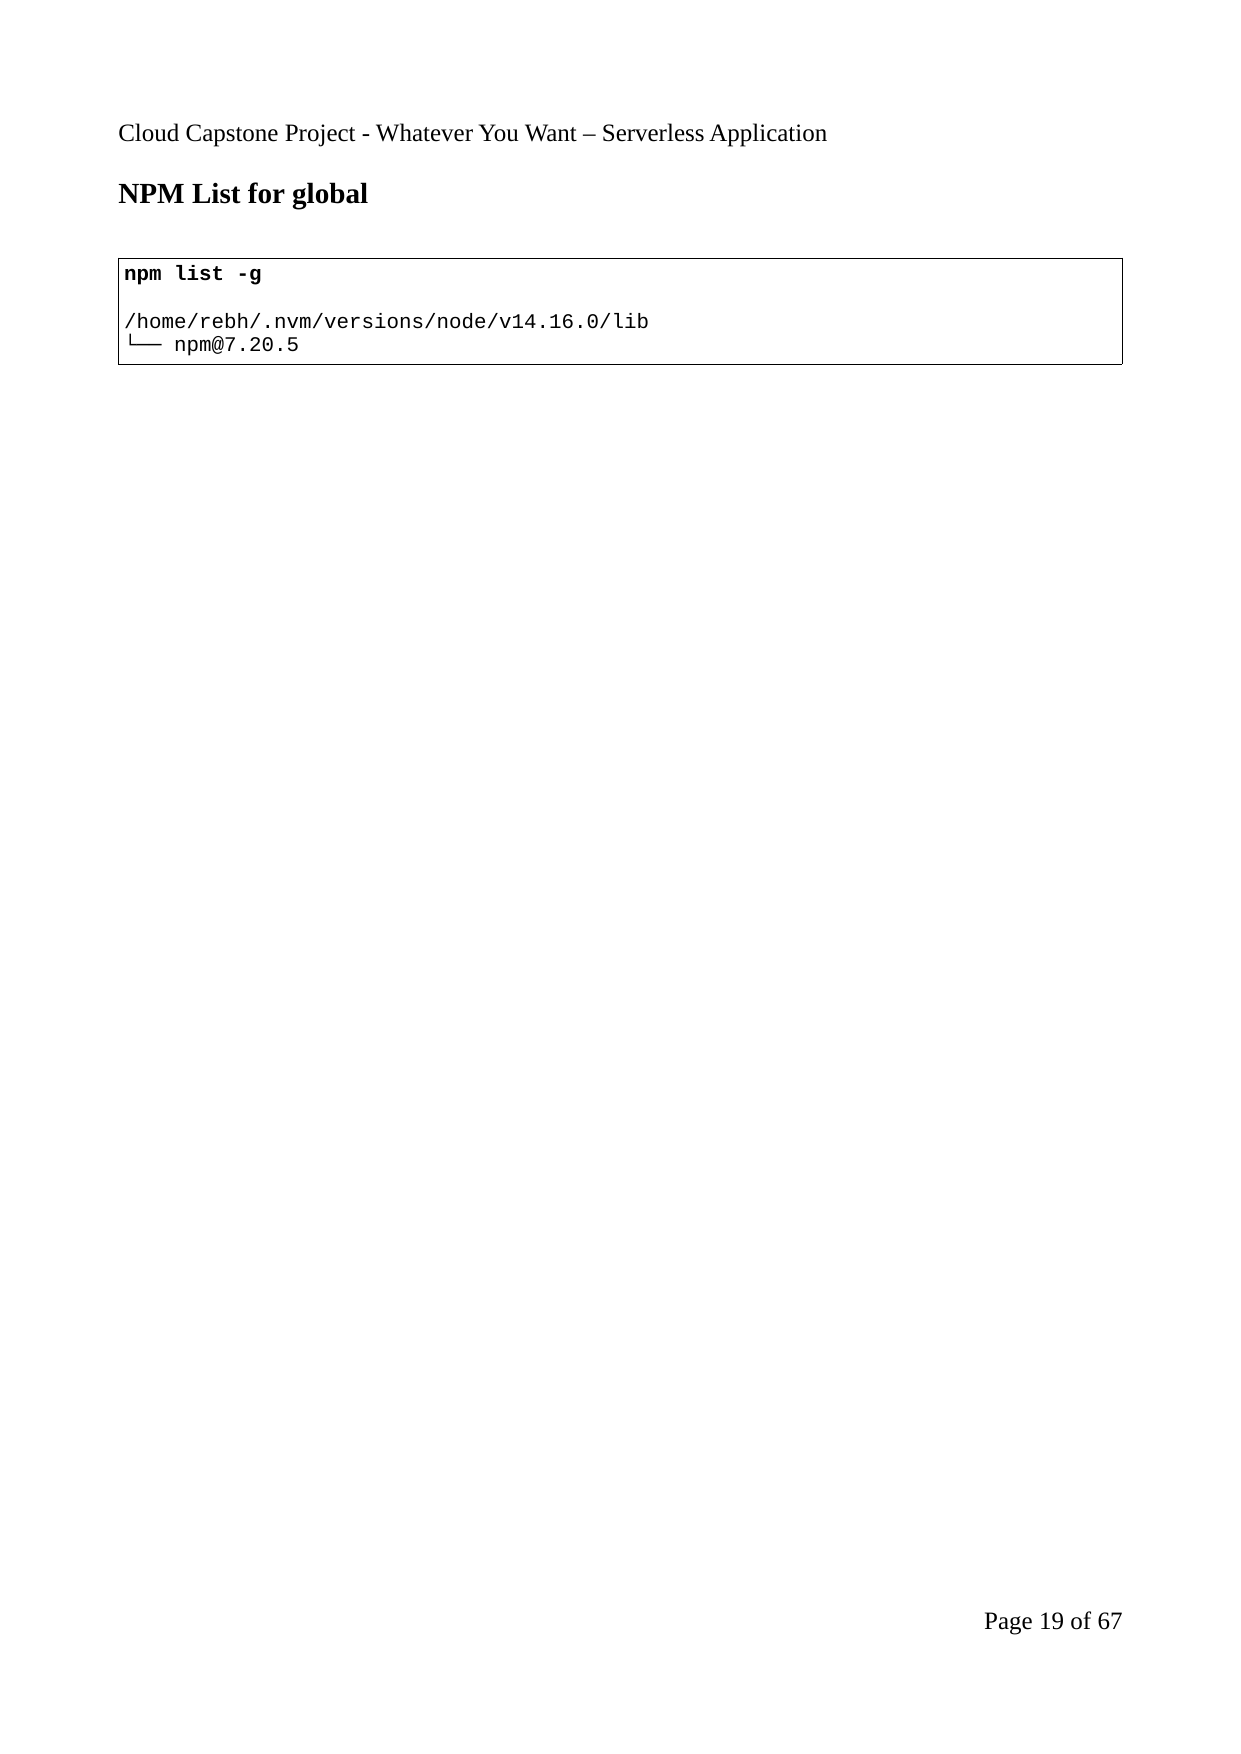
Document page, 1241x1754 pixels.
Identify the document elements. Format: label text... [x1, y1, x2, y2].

table_header npm list -g /home/rebh/.nvm/versions/node/v14.16.0/lib └── npm@7.20.5 [119, 259, 1122, 364]
subtitle NPM List for global [118, 176, 1122, 210]
